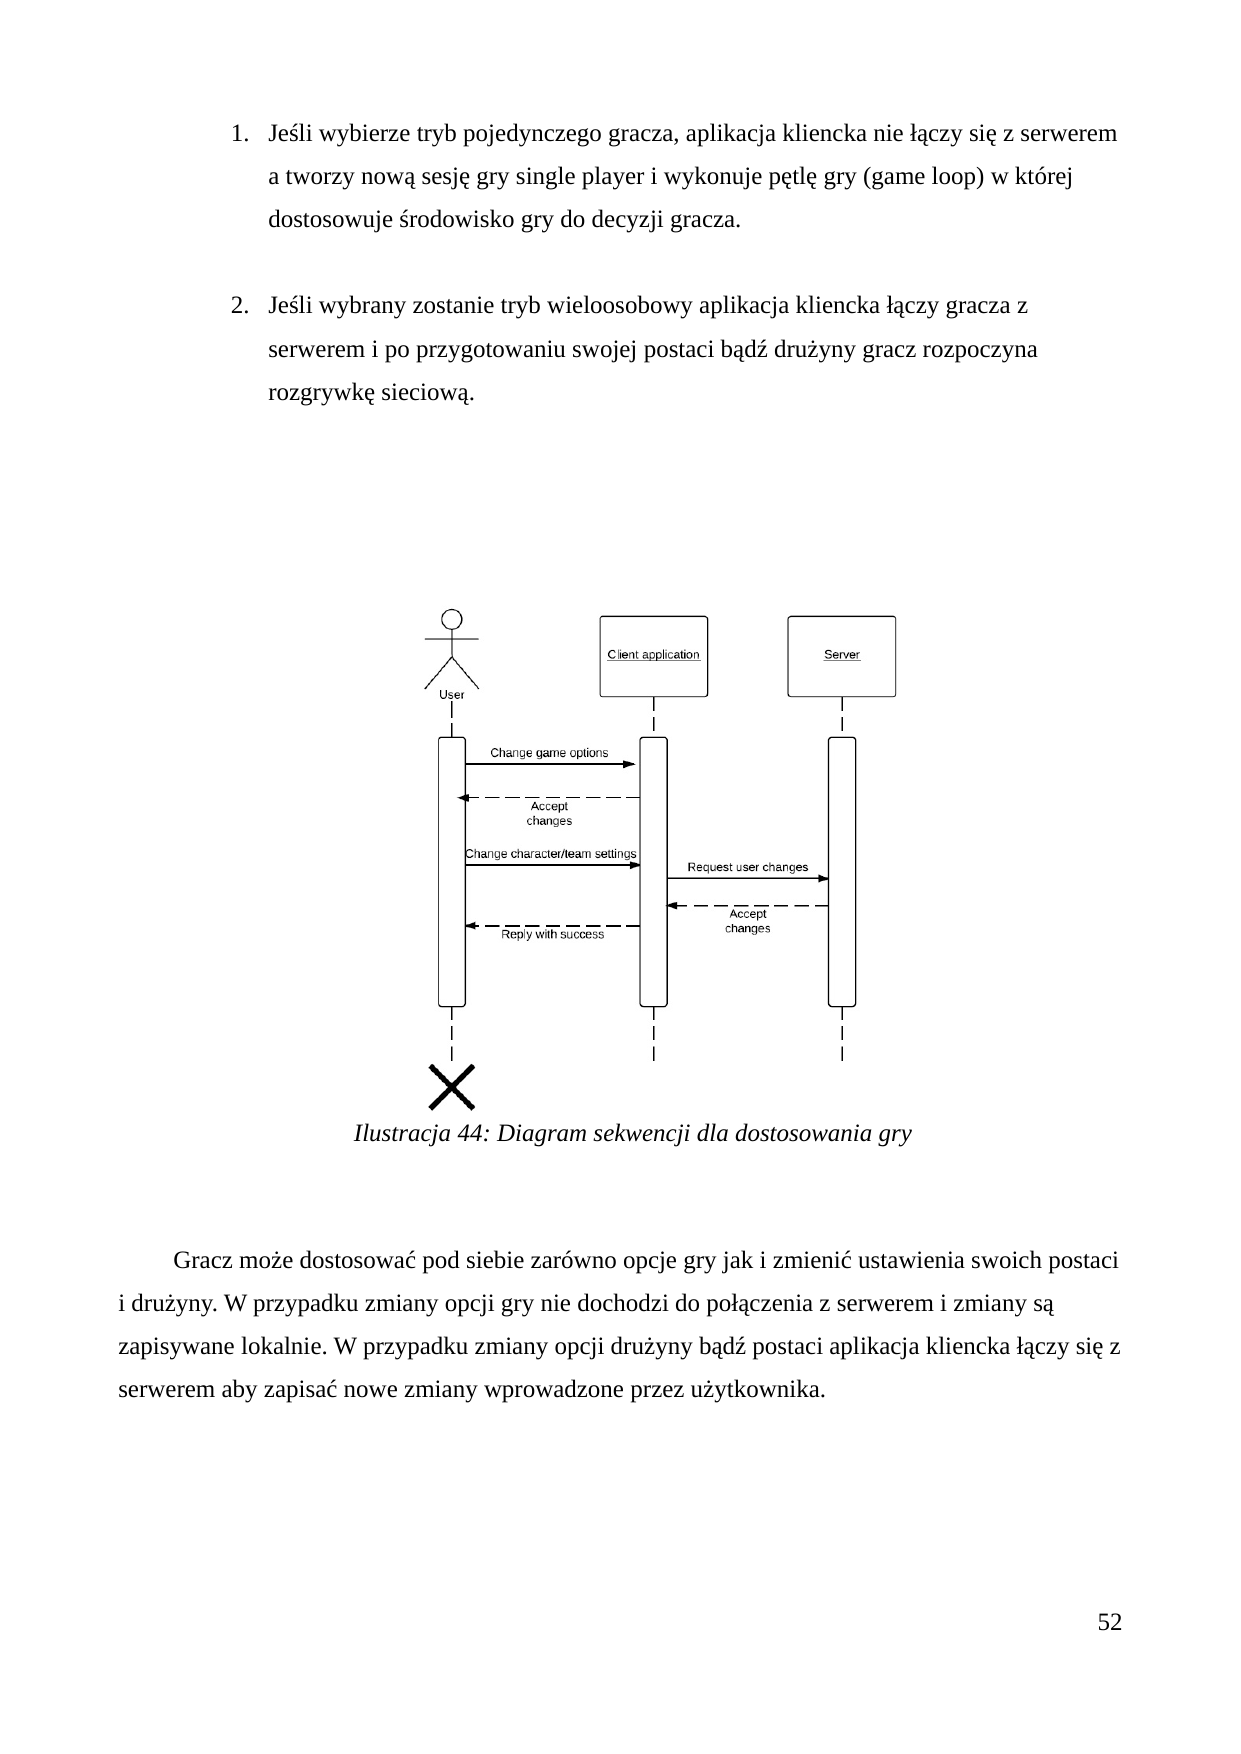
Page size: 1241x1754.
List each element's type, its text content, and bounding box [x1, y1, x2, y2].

text Gracz może dostosować pod siebie zarówno opcje gry jak i zmienić ustawienia swoich postaci i drużyny. W przypadku zmiany opcji gry nie dochodzi do połączenia z serwerem i zmiany są zapisywane lokalnie. W przypadku zmiany opcji drużyny bądź postaci aplikacja kliencka łączy się z serwerem aby zapisać nowe zmiany wprowadzone przez użytkownika. [118, 1245, 1122, 1403]
picture [384, 592, 932, 1119]
list Jeśli wybierze tryb pojedynczego gracza, aplikacja kliencka nie łączy się z serwerem a tworzy nową sesję gry single player i wykonuje pętlę gry (game loop) w której dostosowuje środowisko gry do decyzji gracza. [231, 118, 1122, 233]
text Ilustracja 44: Diagram sekwencji dla dostosowania gry [354, 605, 962, 1147]
list Jeśli wybrany zostanie tryb wieloosobowy aplikacja kliencka łączy gracza z serwerem i po przygotowaniu swojej postaci bądź drużyny gracz rozpoczyna rozgrywkę sieciową. [231, 291, 1122, 406]
